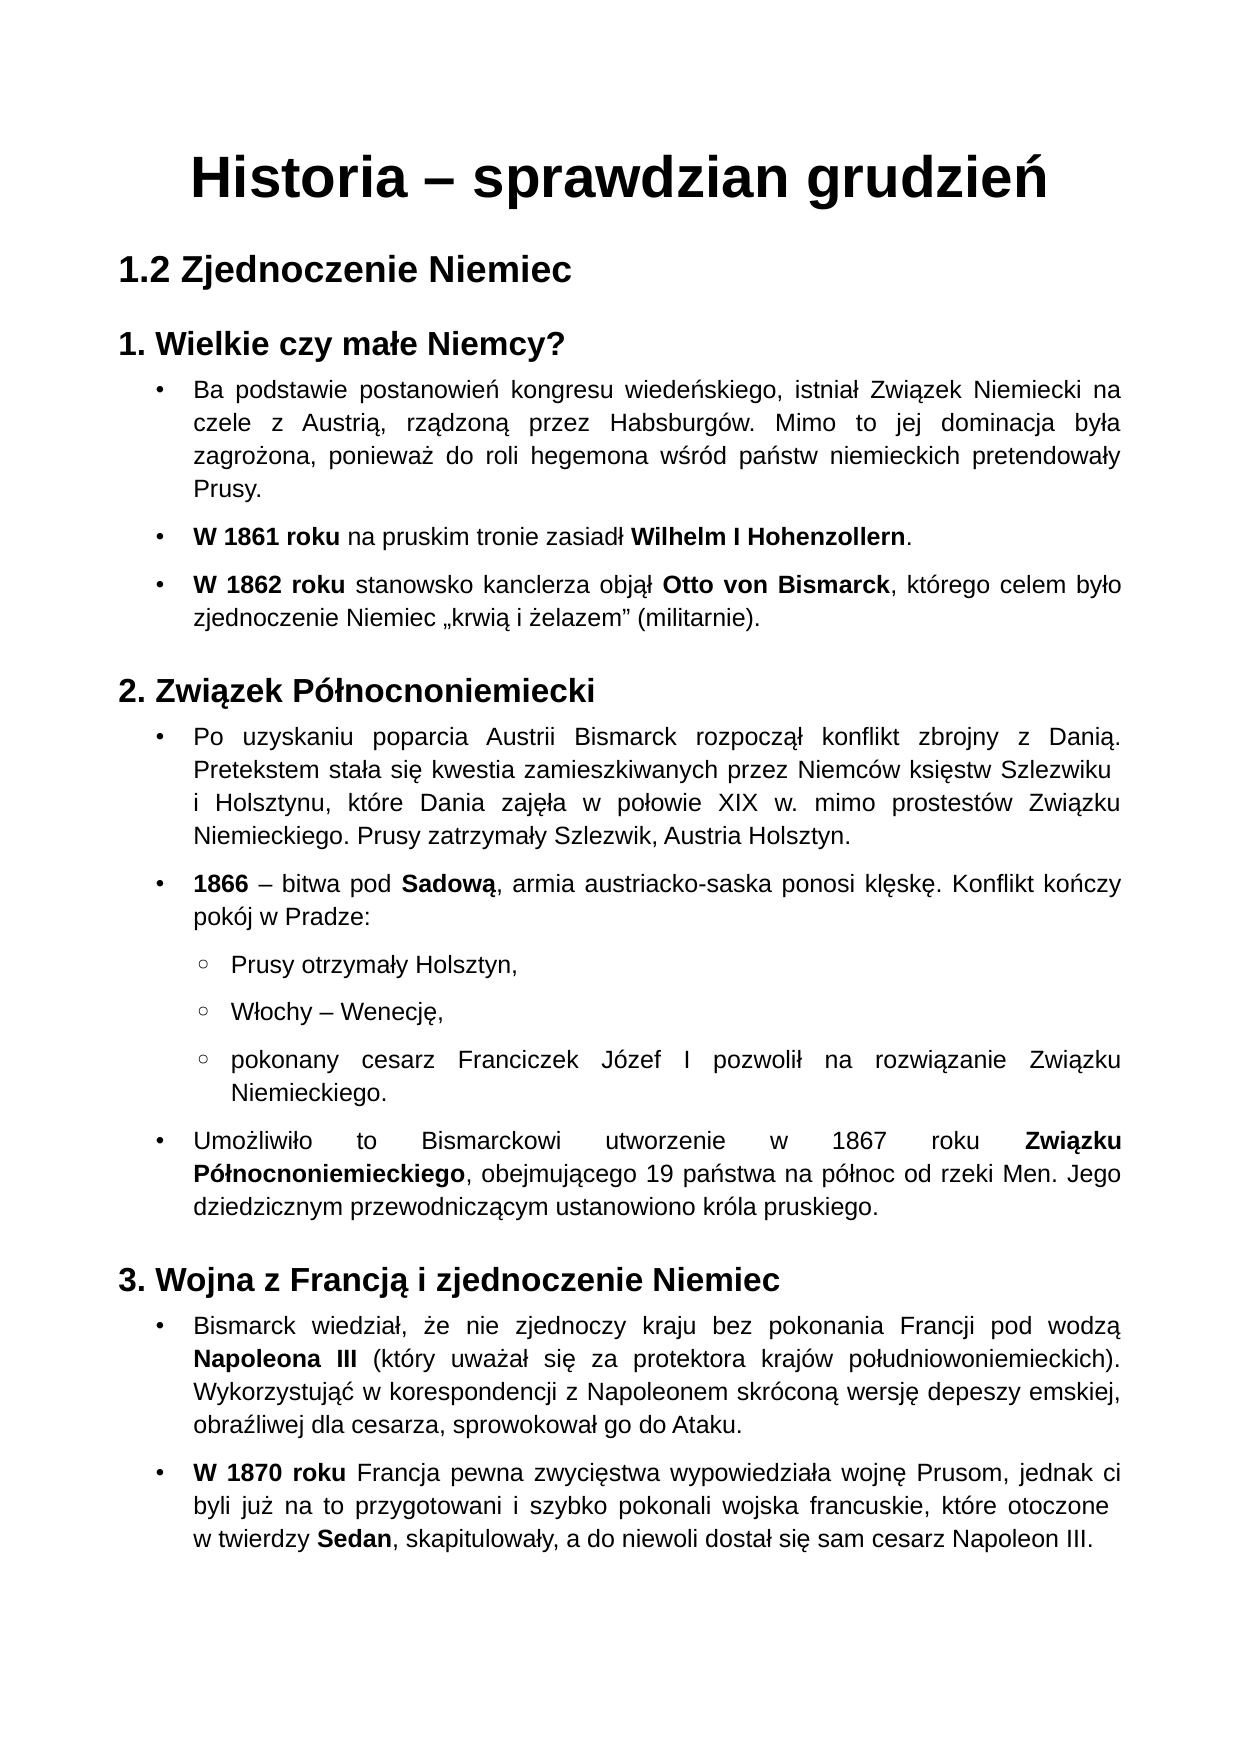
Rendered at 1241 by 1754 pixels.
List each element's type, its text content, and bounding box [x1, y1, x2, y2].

list W 1861 roku na pruskim tronie zasiadł Wilhelm I Hohenzollern. [156, 522, 1122, 551]
list 1866 – bitwa pod Sadową, armia austriacko-saska ponosi klęskę. Konflikt kończy pokój w Pradze: [156, 869, 1122, 931]
list Umożliwiło to Bismarckowi utworzenie w 1867 roku Związku Północnoniemieckiego, obejmującego 19 państwa na północ od rzeki Men. Jego dziedzicznym przewodniczącym ustanowiono króla pruskiego. [156, 1126, 1122, 1221]
list Włochy – Wenecję, [193, 997, 1122, 1026]
list W 1870 roku Francja pewna zwycięstwa wypowiedziała wojnę Prusom, jednak ci byli już na to przygotowani i szybko pokonali wojska francuskie, które otoczone w twierdzy Sedan, skapitulowały, a do niewoli dostał się sam cesarz Napoleon III. [156, 1458, 1122, 1553]
subtitle 1.2 Zjednoczenie Niemiec [118, 248, 1122, 291]
list Po uzyskaniu poparcia Austrii Bismarck rozpoczął konflikt zbrojny z Danią. Pretekstem stała się kwestia zamieszkiwanych przez Niemców księstw Szlezwiku i Holsztynu, które Dania zajęła w połowie XIX w. mimo prostestów Związku Niemieckiego. Prusy zatrzymały Szlezwik, Austria Holsztyn. [156, 722, 1122, 850]
list Prusy otrzymały Holsztyn, [193, 949, 1122, 978]
subtitle 2. Związek Północnoniemiecki [118, 671, 1122, 709]
title Historia – sprawdzian grudzień [118, 143, 1122, 210]
subtitle 3. Wojna z Francją i zjednoczenie Niemiec [118, 1260, 1122, 1299]
list Bismarck wiedział, że nie zjednoczy kraju bez pokonania Francji pod wodzą Napoleona III (który uważał się za protektora krajów południowoniemieckich). Wykorzystująć w korespondencji z Napoleonem skróconą wersję depeszy emskiej, obraźliwej dla cesarza, sprowokował go do Ataku. [156, 1311, 1122, 1439]
subtitle 1. Wielkie czy małe Niemcy? [118, 324, 1122, 363]
list Ba podstawie postanowień kongresu wiedeńskiego, istniał Związek Niemiecki na czele z Austrią, rządzoną przez Habsburgów. Mimo to jej dominacja była zagrożona, ponieważ do roli hegemona wśród państw niemieckich pretendowały Prusy. [156, 375, 1122, 503]
list pokonany cesarz Franciczek Józef I pozwolił na rozwiązanie Związku Niemieckiego. [193, 1045, 1122, 1107]
list W 1862 roku stanowsko kanclerza objął Otto von Bismarck, którego celem było zjednoczenie Niemiec „krwią i żelazem” (militarnie). [156, 569, 1122, 631]
